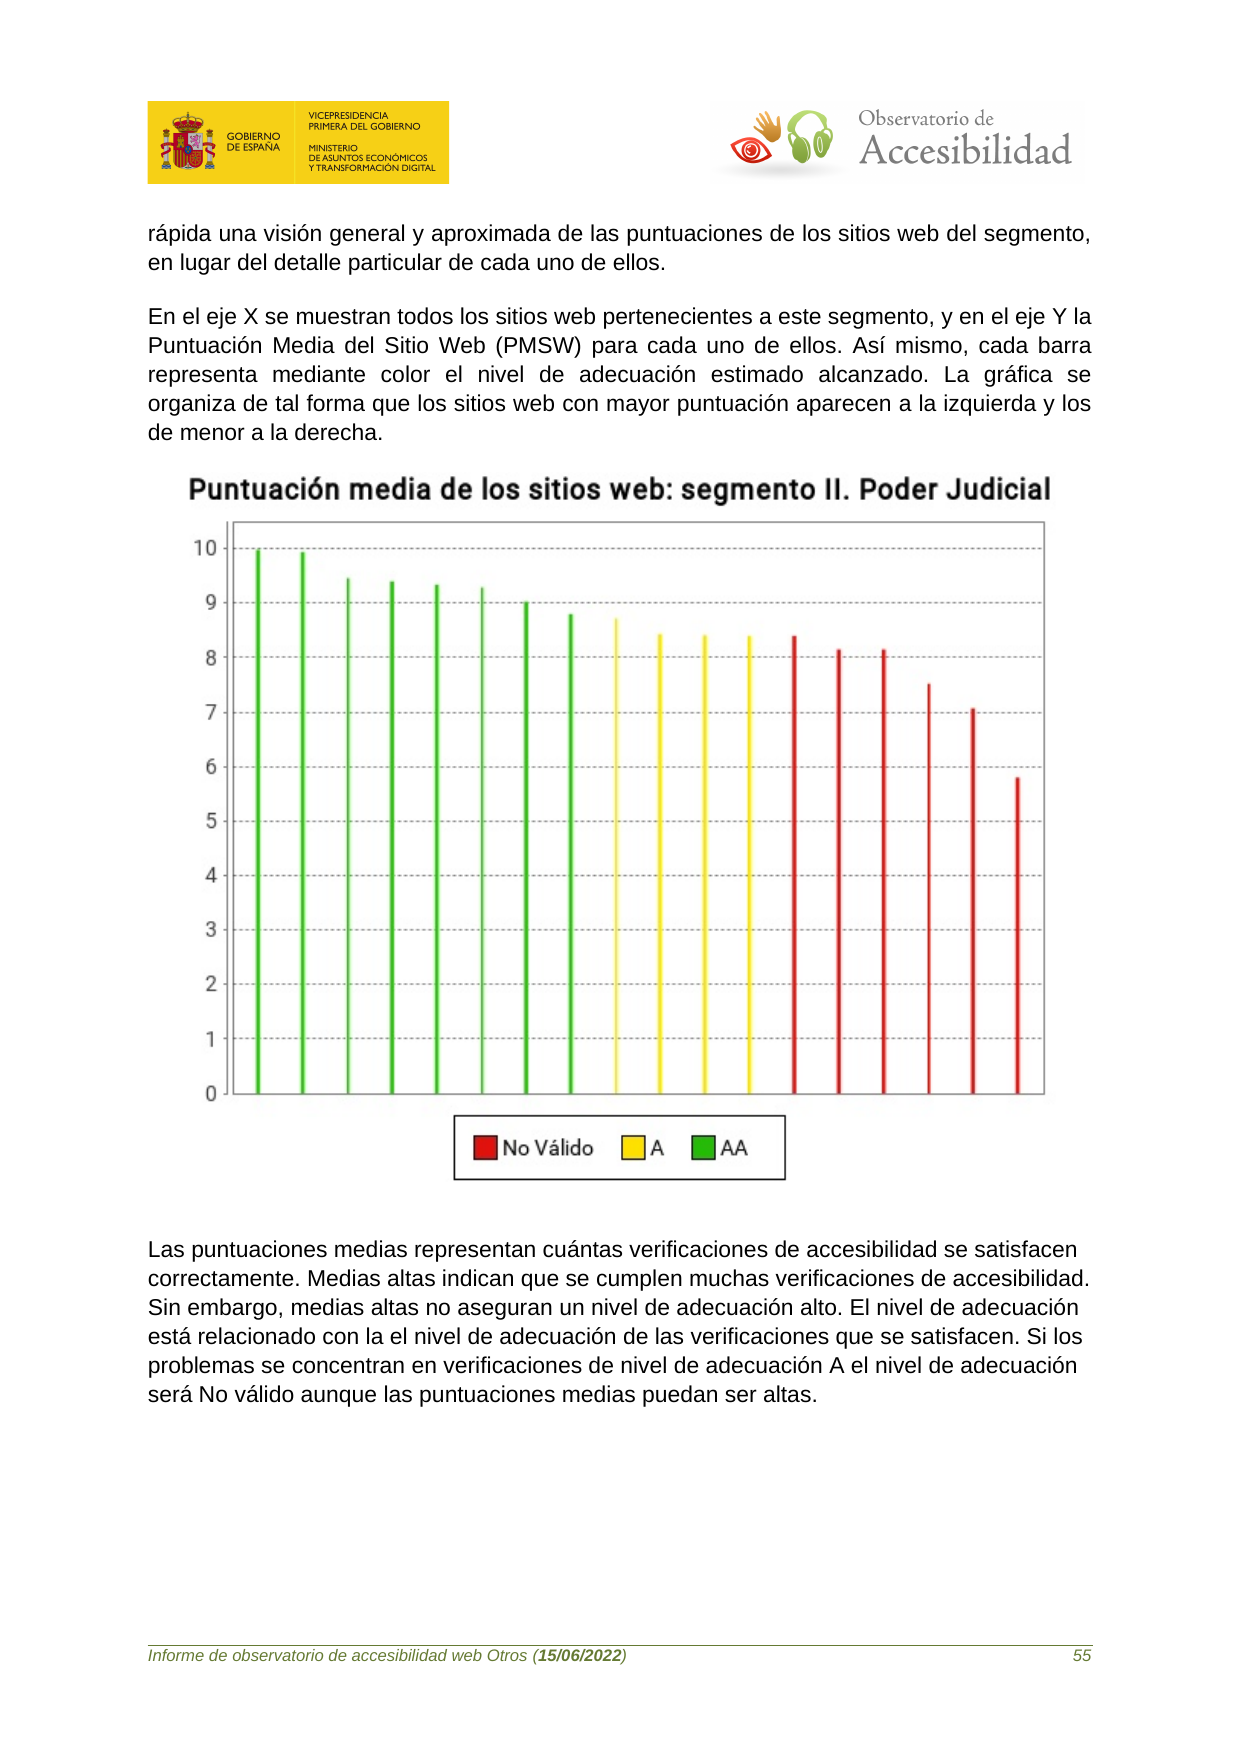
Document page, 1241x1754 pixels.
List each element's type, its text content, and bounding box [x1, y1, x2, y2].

picture [710, 101, 1086, 184]
text En el eje X se muestran todos los sitios web pertenecientes a este segmento, y en el eje Y la Puntuación Media del Sitio Web (PMSW) para cada uno de ellos. Así mismo, cada barra representa mediante color el nivel de adecuación estimado alcanzado. La gráfica se organiza de tal forma que los sitios web con mayor puntuación aparecen a la izquierda y los de menor a la derecha. [148, 303, 1092, 445]
text rápida una visión general y aproximada de las puntuaciones de los sitios web del segmento, en lugar del detalle particular de cada uno de ellos. [148, 220, 1092, 275]
text Las puntuaciones medias representan cuántas verificaciones de accesibilidad se satisfacen correctamente. Medias altas indican que se cumplen muchas verificaciones de accesibilidad. Sin embargo, medias altas no aseguran un nivel de adecuación alto. El nivel de adecuación está relacionado con la el nivel de adecuación de las verificaciones que se satisfacen. Si los problemas se concentran en verificaciones de nivel de adecuación A el nivel de adecuación será No válido aunque las puntuaciones medias puedan ser altas. [148, 1236, 1092, 1407]
picture [178, 472, 1062, 1182]
picture [147, 101, 450, 184]
